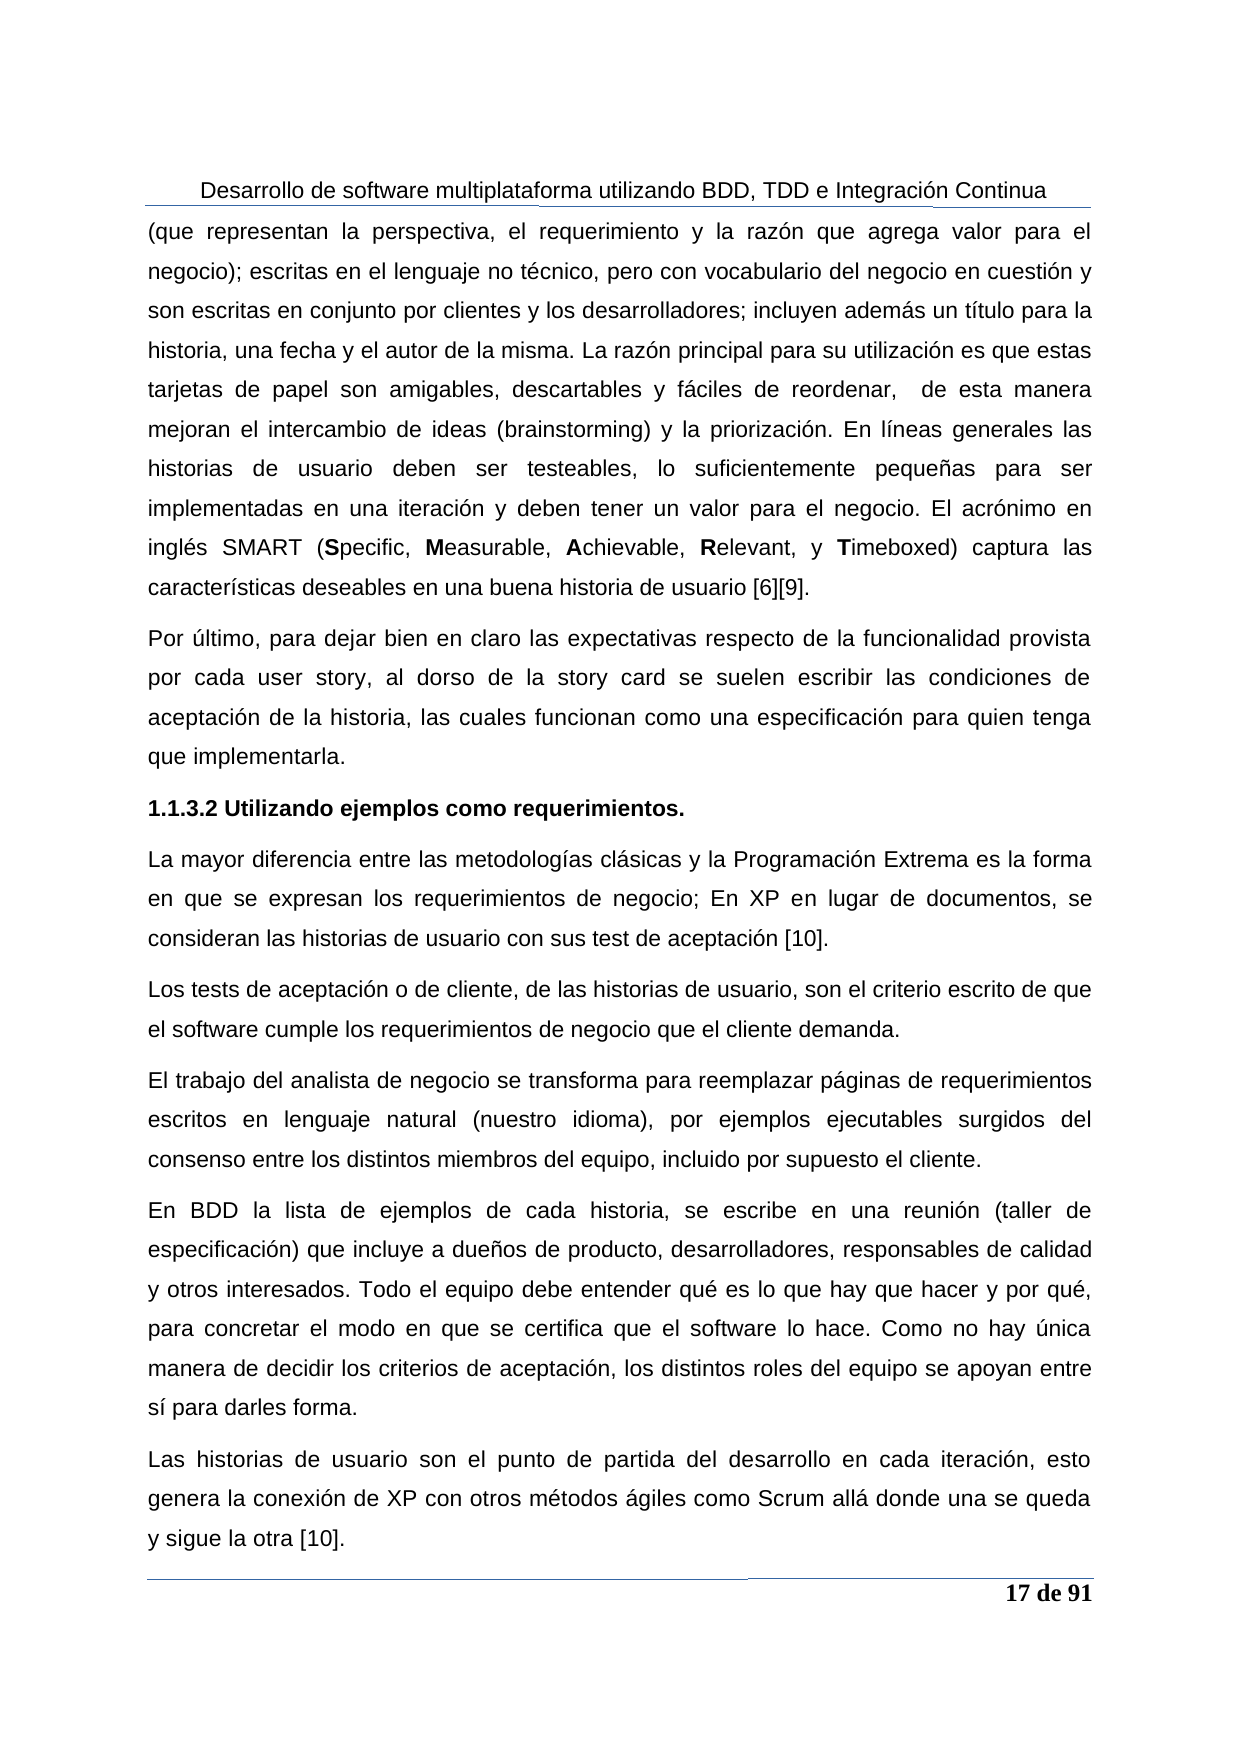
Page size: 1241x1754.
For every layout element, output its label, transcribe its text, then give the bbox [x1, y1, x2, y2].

text Las historias de usuario son el punto de partida del desarrollo en cada iteración, esto genera la conexión de XP con otros métodos ágiles como Scrum allá donde una se queda y sigue la otra [10]. [148, 1446, 1093, 1551]
text La mayor diferencia entre las metodologías clásicas y la Programación Extrema es la forma en que se expresan los requerimientos de negocio; En XP en lugar de documentos, se consideran las historias de usuario con sus test de aceptación [10]. [148, 846, 1093, 951]
list 1.1.3.2 Utilizando ejemplos como requerimientos. [148, 794, 1093, 821]
text En BDD la lista de ejemplos de cada historia, se escribe en una reunión (taller de especificación) que incluye a dueños de producto, desarrolladores, responsables de calidad y otros interesados. Todo el equipo debe entender qué es lo que hay que hacer y por qué, para concretar el modo en que se certifica que el software lo hace. Como no hay única manera de decidir los criterios de aceptación, los distintos roles del equipo se apoyan entre sí para darles forma. [148, 1197, 1093, 1421]
text Por último, para dejar bien en claro las expectativas respecto de la funcionalidad provista por cada user story, al dorso de la story card se suelen escribir las condiciones de aceptación de la historia, las cuales funcionan como una especificación para quien tenga que implementarla. [148, 625, 1093, 770]
text (que representan la perspectiva, el requerimiento y la razón que agrega valor para el negocio); escritas en el lenguaje no técnico, pero con vocabulario del negocio en cuestión y son escritas en conjunto por clientes y los desarrolladores; incluyen además un título para la historia, una fecha y el autor de la misma. La razón principal para su utilización es que estas tarjetas de papel son amigables, descartables y fáciles de reordenar, de esta manera mejoran el intercambio de ideas (brainstorming) y la priorización. En líneas generales las historias de usuario deben ser testeables, lo suficientemente pequeñas para ser implementadas en una iteración y deben tener un valor para el negocio. El acrónimo en inglés SMART (Specific, Measurable, Achievable, Relevant, y Timeboxed) captura las características deseables en una buena historia de usuario [6][9]. [148, 218, 1093, 600]
text El trabajo del analista de negocio se transforma para reemplazar páginas de requerimientos escritos en lenguaje natural (nuestro idioma), por ejemplos ejecutables surgidos del consenso entre los distintos miembros del equipo, incluido por supuesto el cliente. [148, 1067, 1093, 1172]
text Los tests de aceptación o de cliente, de las historias de usuario, son el criterio escrito de que el software cumple los requerimientos de negocio que el cliente demanda. [148, 976, 1093, 1042]
